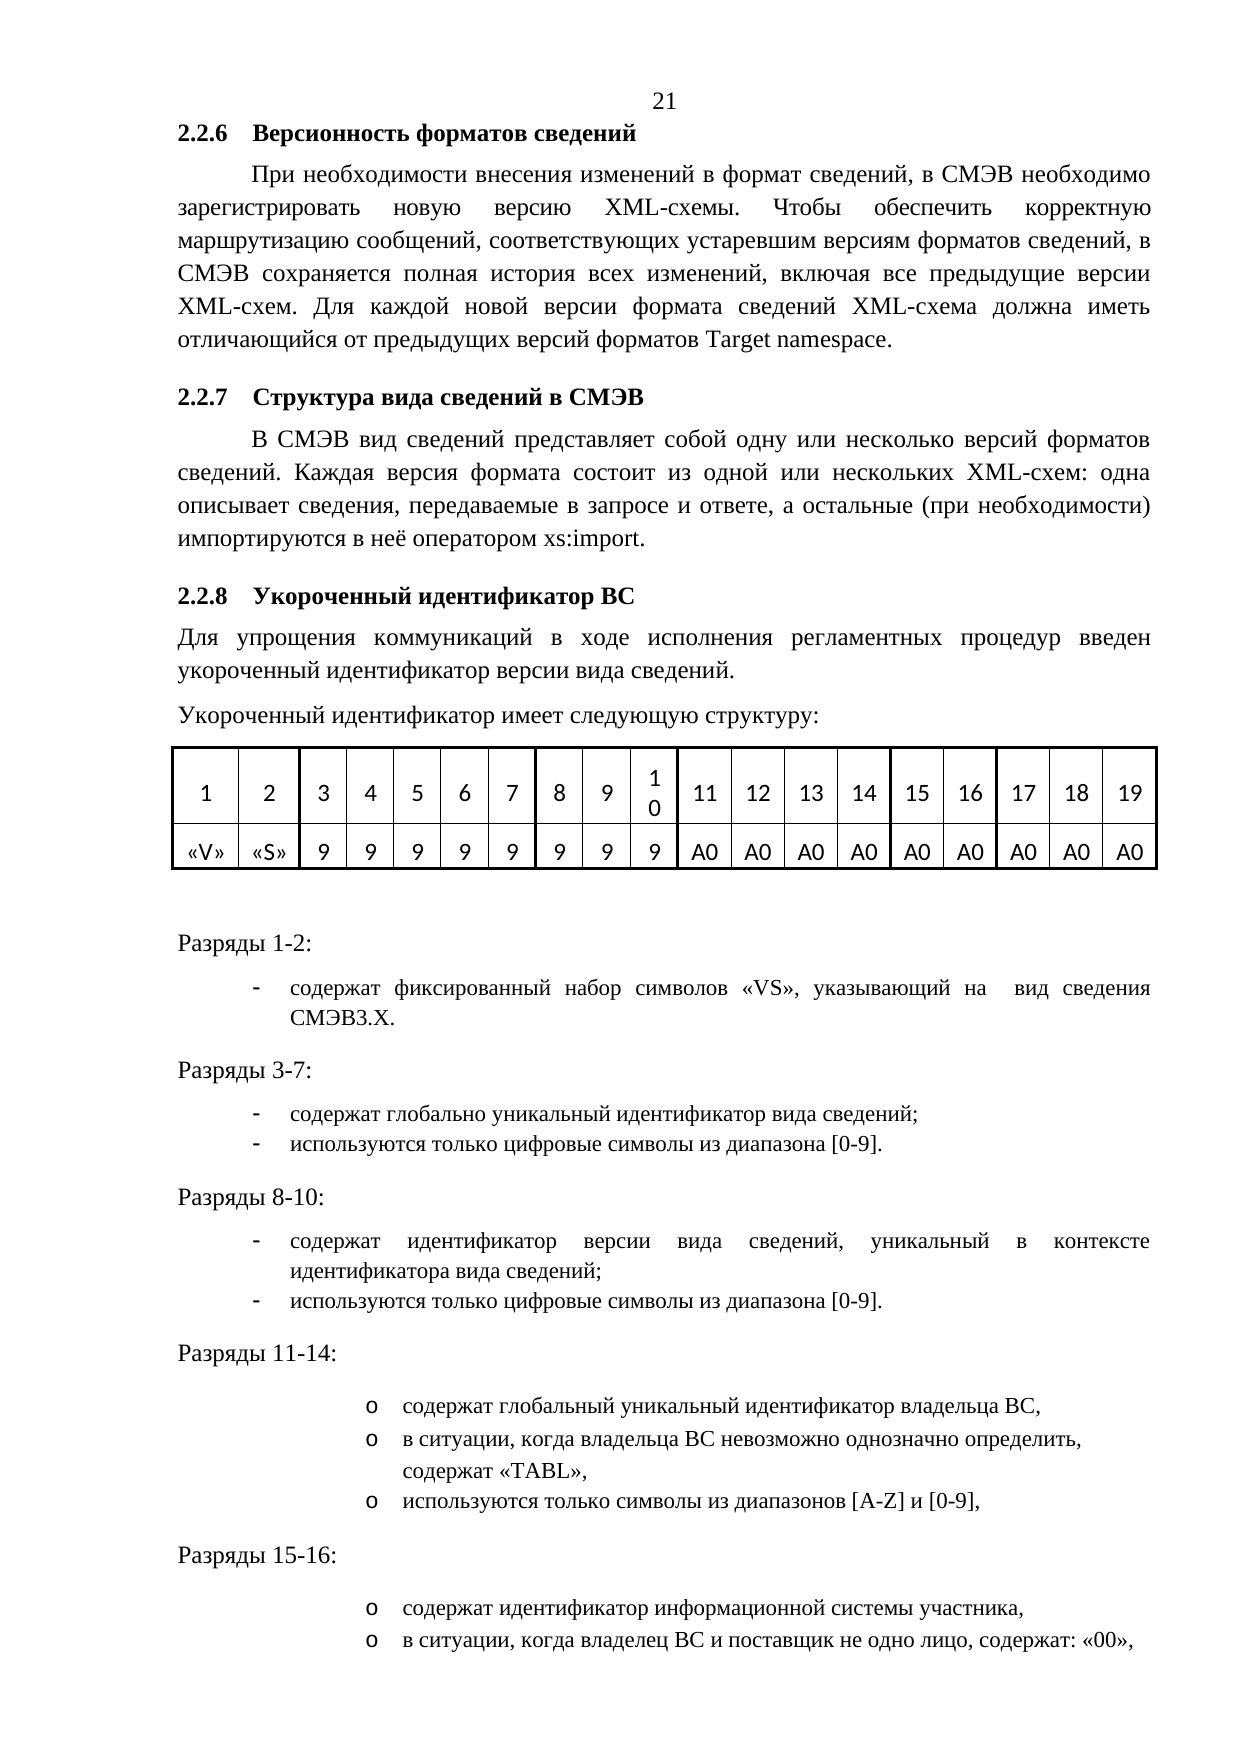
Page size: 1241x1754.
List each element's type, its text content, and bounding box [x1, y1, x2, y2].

table_cell A0 [1050, 824, 1102, 867]
table_cell 9 [301, 824, 346, 867]
text Разряды 15-16: [177, 1540, 1152, 1569]
list содержат идентификатор версии вида сведений, уникальный в контексте идентификатора вида сведений; [252, 1227, 1152, 1284]
table_cell «V» [174, 824, 238, 867]
table_cell 9 [347, 824, 393, 867]
list содержат глобальный уникальный идентификатор владельца ВС, [365, 1392, 1152, 1421]
table_header 16 [944, 749, 995, 823]
subtitle Структура вида сведений в СМЭВ [177, 382, 1152, 411]
list используются только символы из диапазонов [A-Z] и [0-9], [365, 1487, 1152, 1515]
text В СМЭВ вид сведений представляет собой одну или несколько версий форматов сведений. Каждая версия формата состоит из одной или нескольких XML-схем: одна описывает сведения, передаваемые в запросе и ответе, а остальные (при необходимости) импортируются в неё оператором xs:import. [177, 424, 1152, 552]
table_cell 9 [537, 824, 582, 867]
table_cell A0 [1103, 824, 1155, 867]
list в ситуации, когда владелец ВС и поставщик не одно лицо, содержат: «00», [365, 1627, 1152, 1655]
table_header 7 [489, 749, 534, 823]
table_header 9 [583, 749, 630, 823]
text Разряды 1-2: [177, 928, 1152, 957]
table_cell 9 [394, 824, 440, 867]
subtitle Версионность форматов сведений [177, 118, 1152, 147]
table_header 4 [347, 749, 393, 823]
table_header 2 [239, 749, 298, 823]
list содержат фиксированный набор символов «VS», указывающий на вид сведения СМЭВ3.Х. [252, 973, 1152, 1030]
table_header 3 [301, 749, 346, 823]
table_header 12 [732, 749, 784, 823]
table_header 1 [174, 749, 238, 823]
table_cell A0 [732, 824, 784, 867]
table_cell «S» [239, 824, 298, 867]
table_cell A0 [998, 824, 1049, 867]
list используются только цифровые символы из диапазона [0-9]. [252, 1131, 1152, 1157]
text Разряды 11-14: [177, 1338, 1152, 1367]
table_cell 9 [583, 824, 630, 867]
table_cell A0 [679, 824, 731, 867]
text Укороченный идентификатор имеет следующую структуру: [177, 701, 1152, 729]
text Разряды 8-10: [177, 1182, 1152, 1210]
table_header 6 [441, 749, 488, 823]
table_header 8 [537, 749, 582, 823]
list содержат глобально уникальный идентификатор вида сведений; [252, 1100, 1152, 1127]
table_cell A0 [785, 824, 837, 867]
list содержат идентификатор информационной системы участника, [365, 1594, 1152, 1622]
table_cell A0 [892, 824, 943, 867]
list в ситуации, когда владельца ВС невозможно однозначно определить, содержат «TABL», [365, 1425, 1152, 1483]
table_header 19 [1103, 749, 1155, 823]
table_cell A0 [838, 824, 889, 867]
text Разряды 3-7: [177, 1055, 1152, 1083]
table_cell 9 [441, 824, 488, 867]
text Для упрощения коммуникаций в ходе исполнения регламентных процедур введен укороченный идентификатор версии вида сведений. [177, 622, 1152, 684]
table_header 11 [679, 749, 731, 823]
table_header 17 [998, 749, 1049, 823]
table_cell A0 [944, 824, 995, 867]
subtitle Укороченный идентификатор ВС [177, 581, 1152, 609]
table_header 15 [892, 749, 943, 823]
table_header 5 [394, 749, 440, 823]
text При необходимости внесения изменений в формат сведений, в СМЭВ необходимо зарегистрировать новую версию XML-схемы. Чтобы обеспечить корректную маршрутизацию сообщений, соответствующих устаревшим версиям форматов сведений, в СМЭВ сохраняется полная история всех изменений, включая все предыдущие версии XML-схем. Для каждой новой версии формата сведений XML-схема должна иметь отличающийся от предыдущих версий форматов Тarget namespace. [177, 159, 1152, 353]
list используются только цифровые символы из диапазона [0-9]. [252, 1287, 1152, 1314]
table_header 14 [838, 749, 889, 823]
table_cell 9 [631, 824, 676, 867]
table_cell 9 [489, 824, 534, 867]
table_header 13 [785, 749, 837, 823]
table_header 18 [1050, 749, 1102, 823]
table_header 10 [631, 749, 676, 823]
